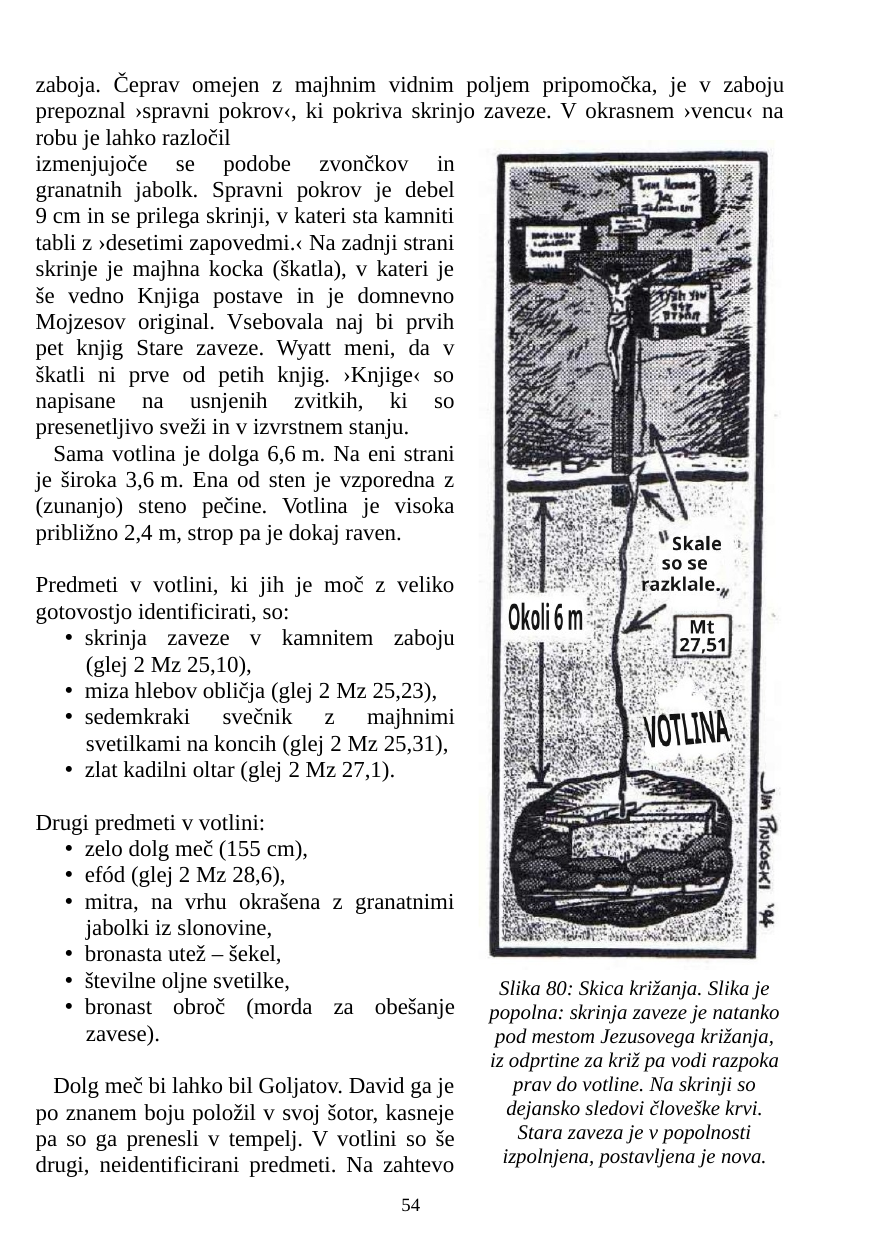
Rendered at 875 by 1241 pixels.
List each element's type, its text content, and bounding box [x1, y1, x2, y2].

list številne oljne svetilke, [65, 967, 479, 993]
text Predmeti v votlini, ki jih je moč z veliko gotovostjo identificirati, so: [35, 572, 478, 624]
list zlat kadilni oltar (glej 2 Mz 27,1). [65, 756, 478, 782]
text Dolg meč bi lahko bil Goljatov. David ga je po znanem boju položil v svoj šotor, kasneje pa so ga prenesli v tempelj. V votlini so še drugi, neidentificirani predmeti. Na zahtevo [35, 1072, 479, 1178]
text [479, 150, 790, 1193]
list efód (glej 2 Mz 28,6), [65, 861, 478, 888]
text izmenjujoče se podobe zvončkov in granatnih jabolk. Spravni pokrov je debel 9 cm in se prilega skrinji, v kateri sta kamniti tabli z ›desetimi zapovedmi.‹ Na zadnji strani skrinje je majhna kocka (škatla), v kateri je še vedno Knjiga postave in je domnevno Mojzesov original. Vsebovala naj bi prvih pet knjig Stare zaveze. Wyatt meni, da v škatli ni prve od petih knjig. ›Knjige‹ so napisane na usnjenih zvitkih, ki so presenetljivo sveži in v izvrstnem stanju. [35, 150, 478, 440]
list mitra, na vrhu okrašena z granatnimi jabolki iz slonovine, [65, 888, 478, 941]
list Drugi predmeti v votlini: [35, 809, 478, 835]
picture [478, 140, 782, 970]
list zelo dolg meč (155 cm), [65, 835, 478, 861]
text zaboja. Čeprav omejen z majhnim vidnim poljem pripomočka, je v zaboju prepoznal ›spravni pokrov‹, ki pokriva skrinjo zaveze. V okrasnem ›vencu‹ na robu je lahko razločil [35, 71, 786, 150]
list bronasta utež – šekel, [65, 941, 478, 967]
list bronast obroč (morda za obešanje zavese). [65, 993, 479, 1046]
text Sama votlina je dolga 6,6 m. Na eni strani je široka 3,6 m. Ena od sten je vzporedna z (zunanjo) steno pečine. Votlina je visoka približno 2,4 m, strop pa je dokaj raven. [35, 440, 478, 545]
text Slika 80: Skica križanja. Slika je popolna: skrinja zaveze je natanko pod mestom Jezusovega križanja, iz odprtine za križ pa vodi razpoka prav do votline. Na skrinji so dejansko sledovi človeške krvi. Stara zaveza je v popolnosti izpolnjena, postavljena je nova. [488, 970, 781, 1168]
list skrinja zaveze v kamnitem zaboju (glej 2 Mz 25,10), [65, 624, 478, 677]
list miza hlebov obličja (glej 2 Mz 25,23), [65, 677, 478, 703]
list sedemkraki svečnik z majhnimi svetilkami na koncih (glej 2 Mz 25,31), [65, 703, 478, 756]
